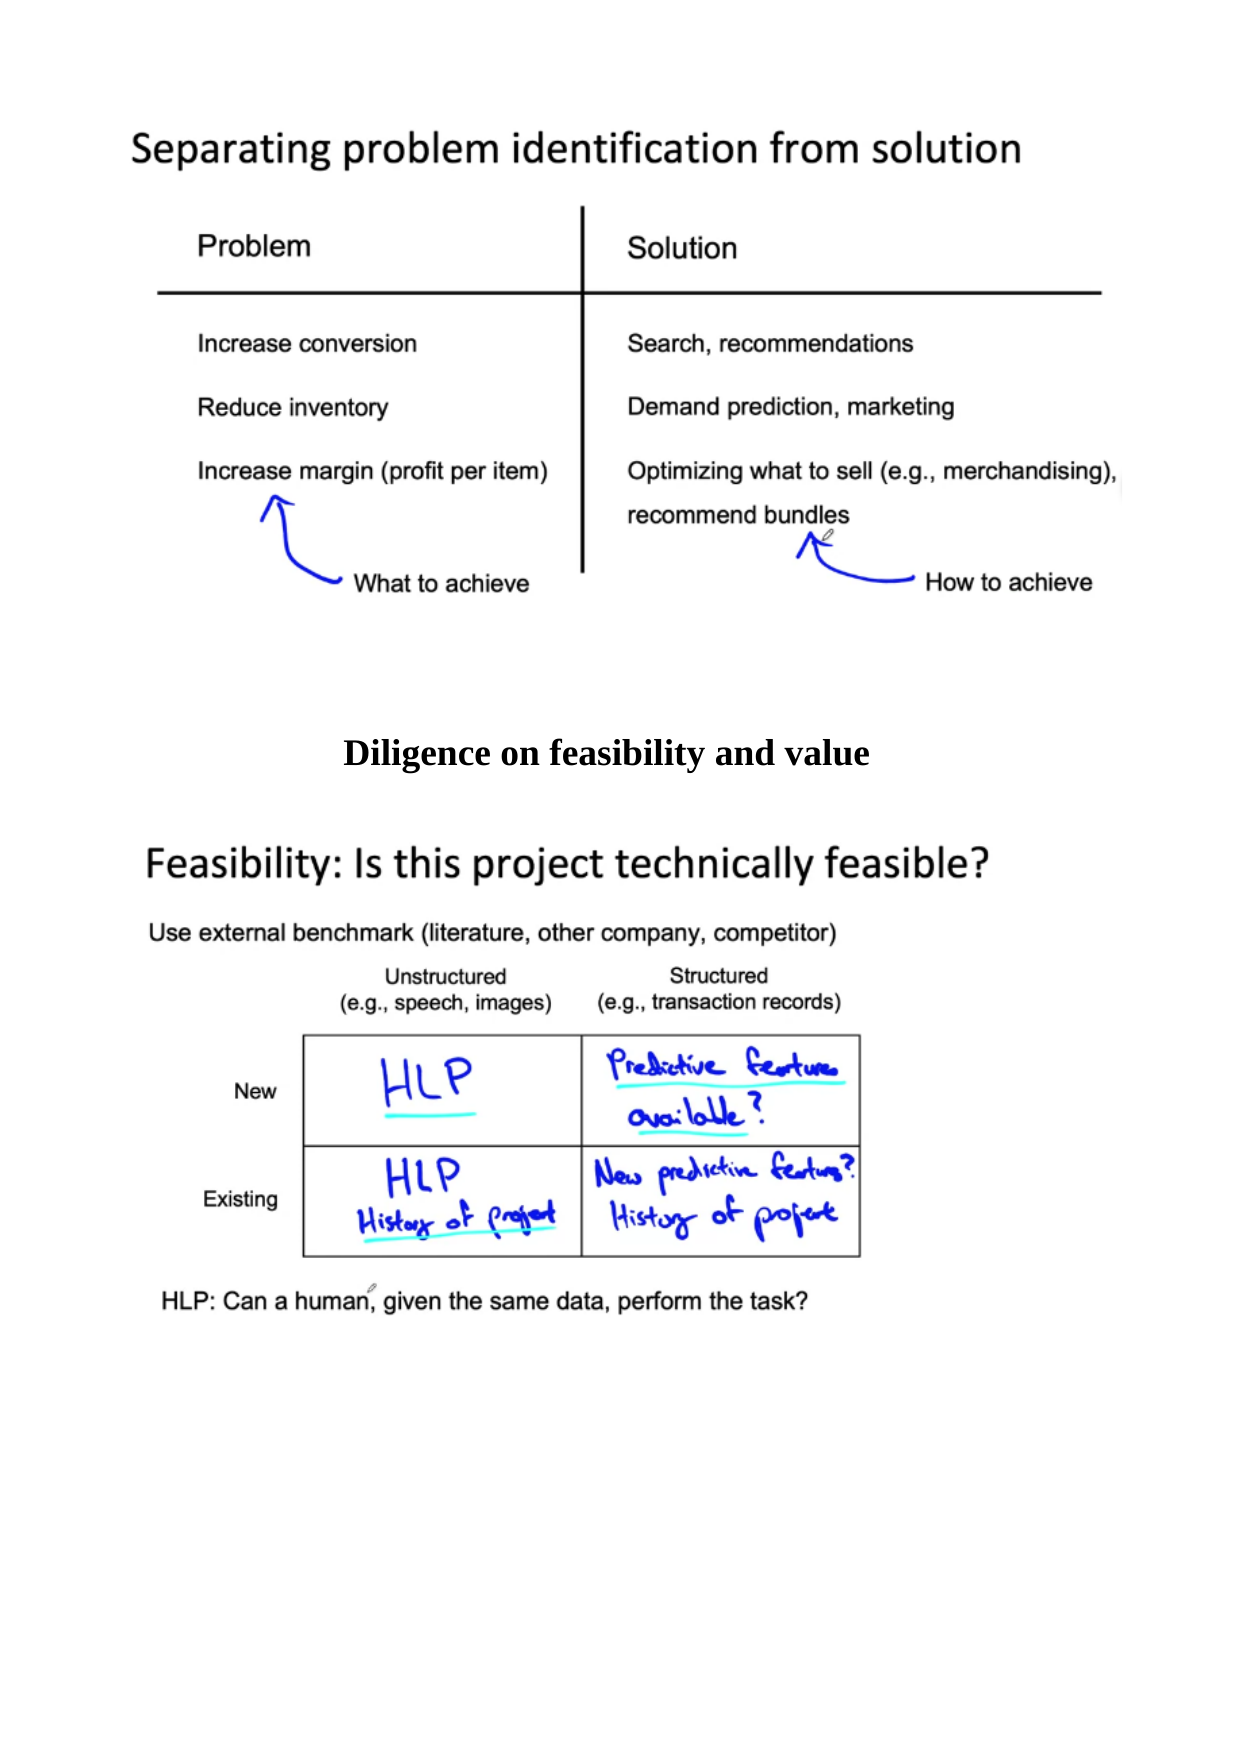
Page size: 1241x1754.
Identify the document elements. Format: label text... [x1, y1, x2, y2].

picture [118, 118, 1123, 606]
subtitle Diligence on feasibility and value [118, 730, 1122, 773]
picture [118, 833, 1123, 1320]
